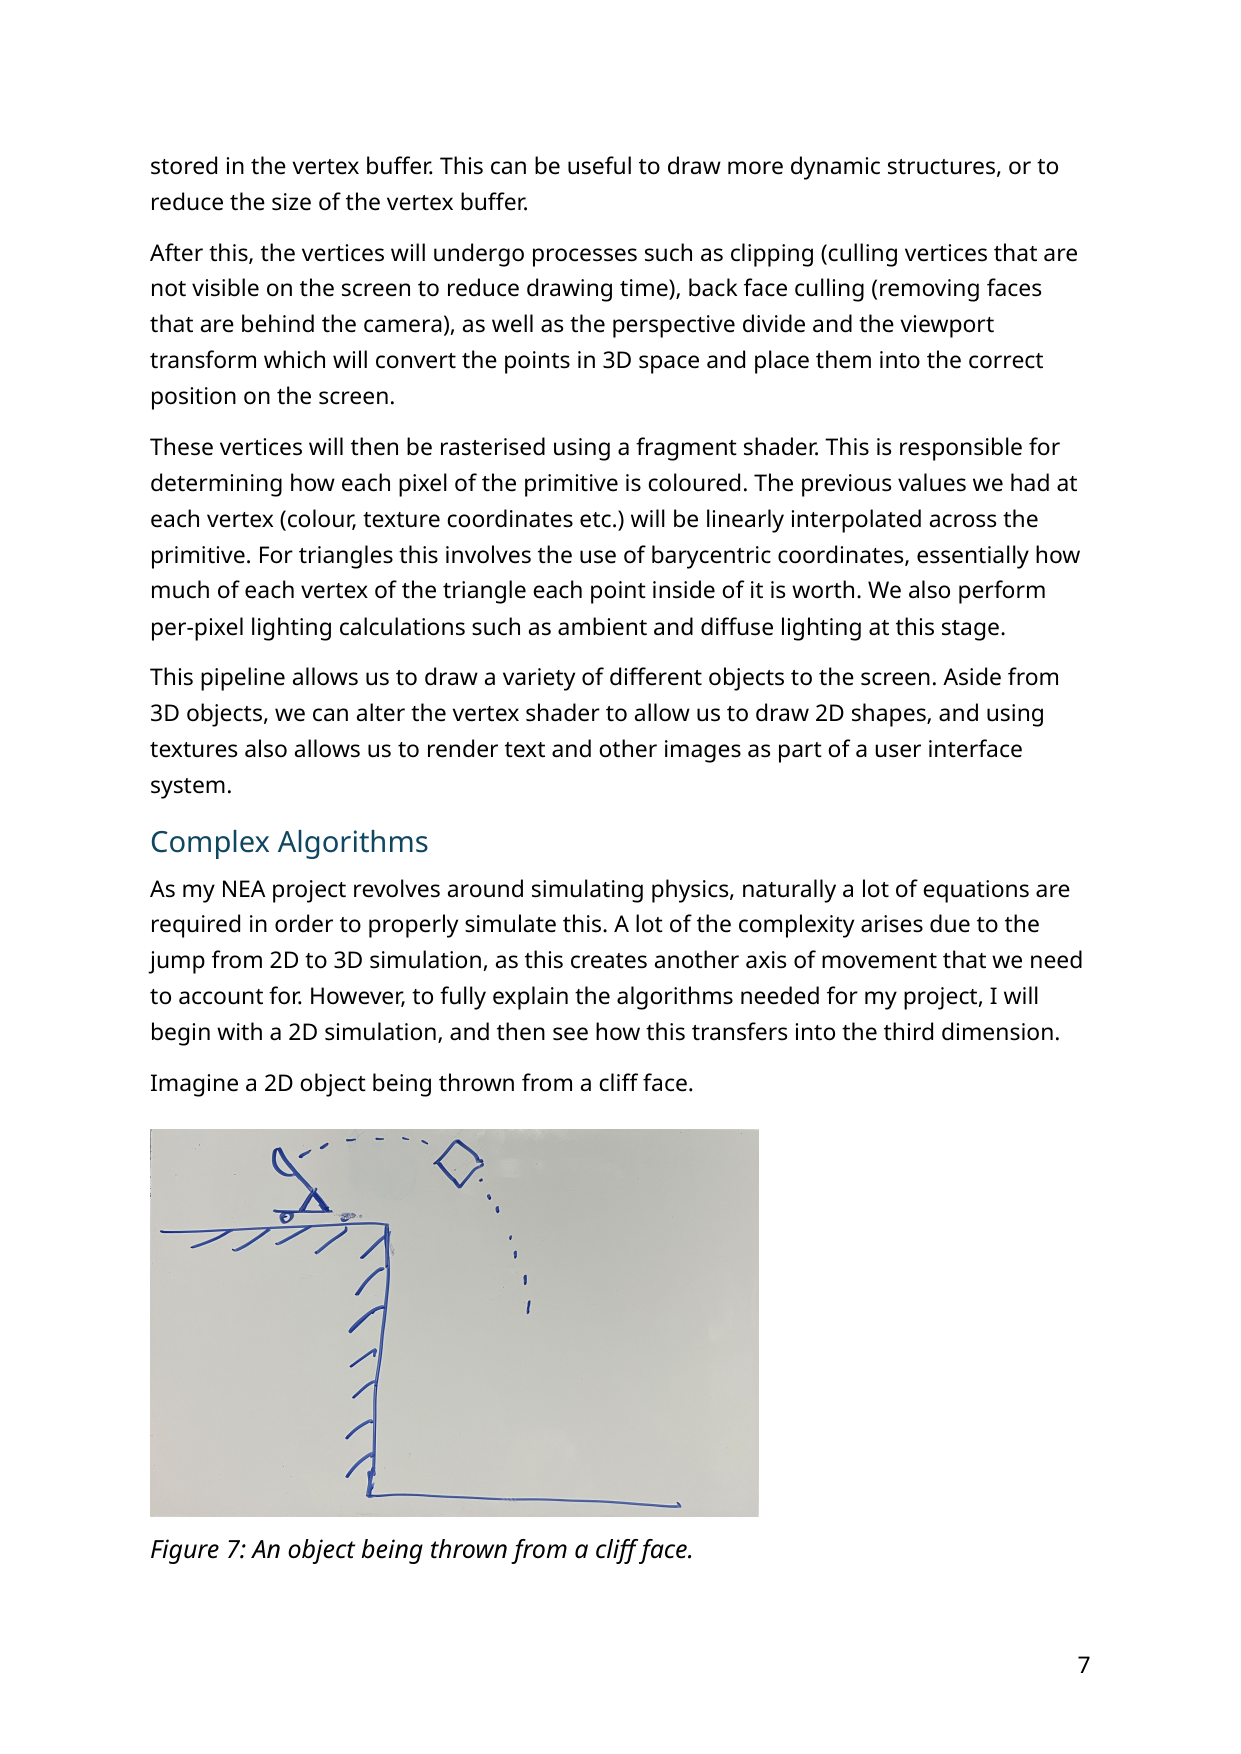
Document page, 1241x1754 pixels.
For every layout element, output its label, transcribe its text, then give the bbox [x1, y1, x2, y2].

text As my NEA project revolves around simulating physics, naturally a lot of equations are required in order to properly simulate this. A lot of the complexity arises due to the jump from 2D to 3D simulation, as this creates another axis of movement that we need to account for. However, to fully explain the algorithms needed for my project, I will begin with a 2D simulation, and then see how this transfers into the third dimension. [150, 872, 1090, 1047]
text Imagine a 2D object being thrown from a cliff face. [150, 1067, 1090, 1098]
text After this, the vertices will undergo processes such as clipping (culling vertices that are not visible on the screen to reduce drawing time), back face culling (removing faces that are behind the camera), as well as the perspective divide and the viewport transform which will convert the points in 3D space and place them into the correct position on the screen. [150, 236, 1090, 411]
text These vertices will then be rasterised using a fragment shader. This is responsible for determining how each pixel of the primitive is coloured. The previous values we had at each vertex (colour, texture coordinates etc.) will be linearly interpolated across the primitive. For triangles this involves the use of barycentric coordinates, essentially how much of each vertex of the triangle each point inside of it is worth. We also perform per-pixel lighting calculations such as ambient and diffuse lighting at this stage. [150, 431, 1090, 642]
subtitle Complex Algorithms [150, 821, 1090, 861]
text stored in the vertex buffer. This can be useful to draw more dynamic structures, or to reduce the size of the vertex buffer. [150, 150, 1090, 217]
picture [150, 1129, 759, 1517]
text Figure 7: An object being thrown from a cliff face. [150, 1517, 759, 1566]
text This pipeline allows us to draw a variety of different objects to the screen. Aside from 3D objects, we can alter the vertex shader to allow us to draw 2D shapes, and using textures also allows us to render text and other images as part of a user interface system. [150, 661, 1090, 800]
